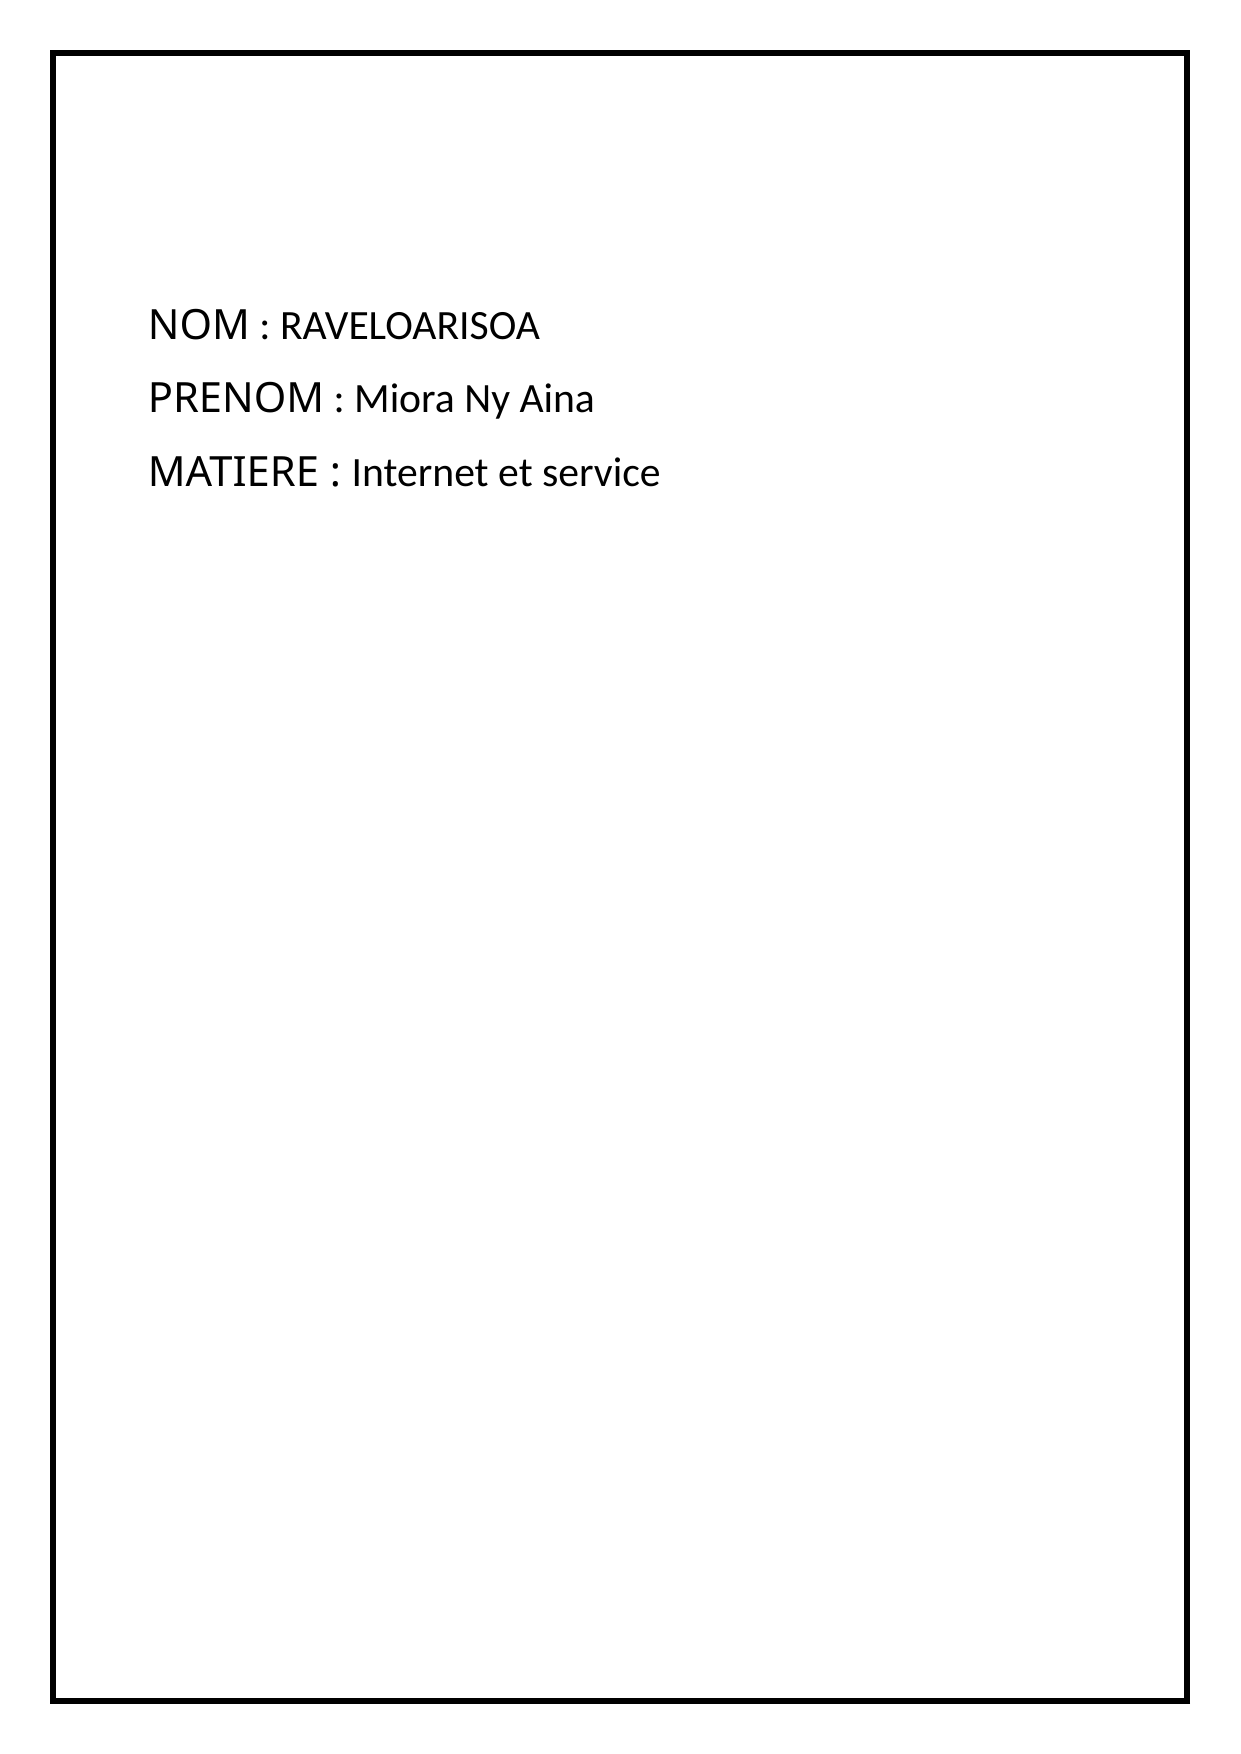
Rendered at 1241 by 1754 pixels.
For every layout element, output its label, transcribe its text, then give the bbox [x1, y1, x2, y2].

text NOM : RAVELOARISOA [148, 294, 1093, 351]
text MATIERE : Internet et service [148, 441, 1093, 498]
text PRENOM : Miora Ny Aina [148, 368, 1093, 425]
